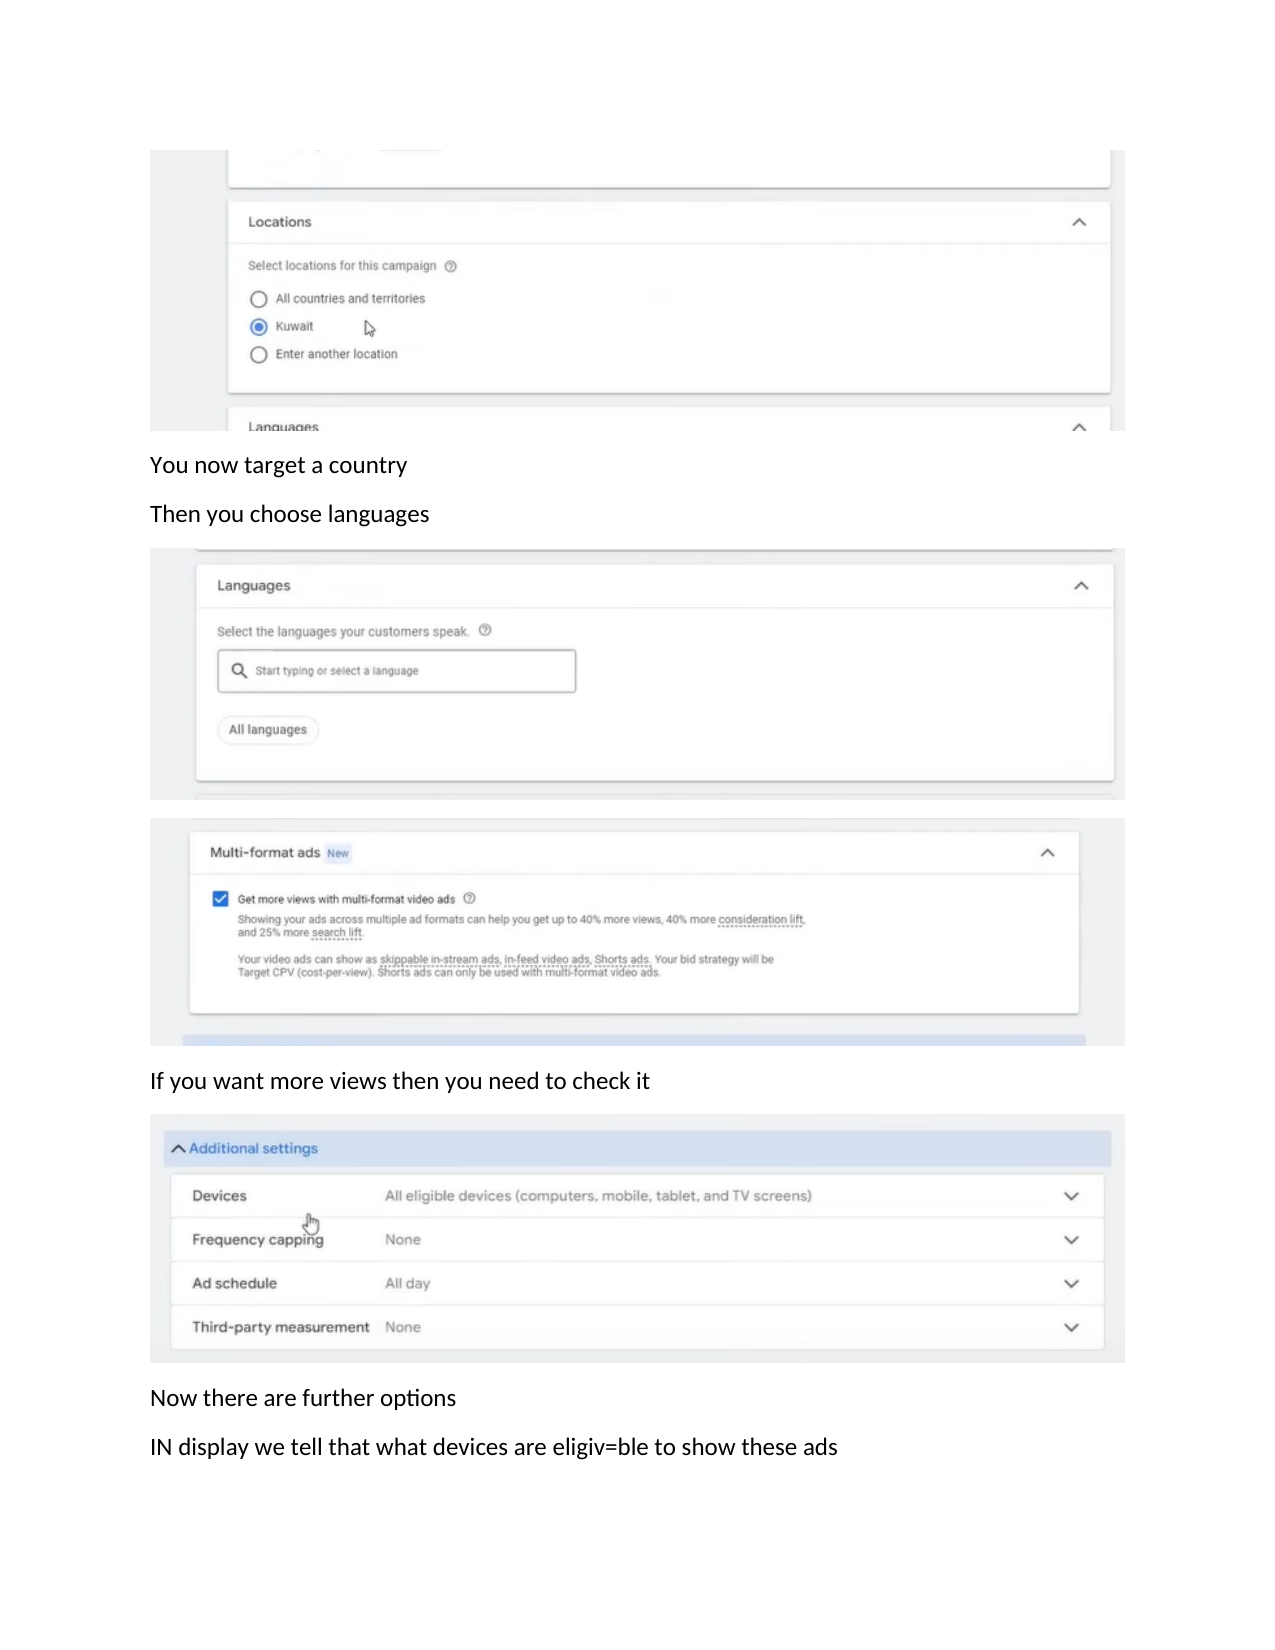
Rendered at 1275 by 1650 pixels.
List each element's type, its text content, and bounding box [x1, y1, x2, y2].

text If you want more views then you need to check it [150, 1065, 1125, 1095]
picture [150, 1114, 1125, 1363]
text Then you choose languages [150, 499, 1125, 529]
text You now target a country [150, 449, 1125, 479]
text Now there are further options [150, 1382, 1125, 1412]
picture [150, 548, 1125, 800]
picture [150, 818, 1125, 1046]
picture [150, 150, 1125, 431]
text IN display we tell that what devices are eligiv=ble to show these ads [150, 1431, 1125, 1462]
